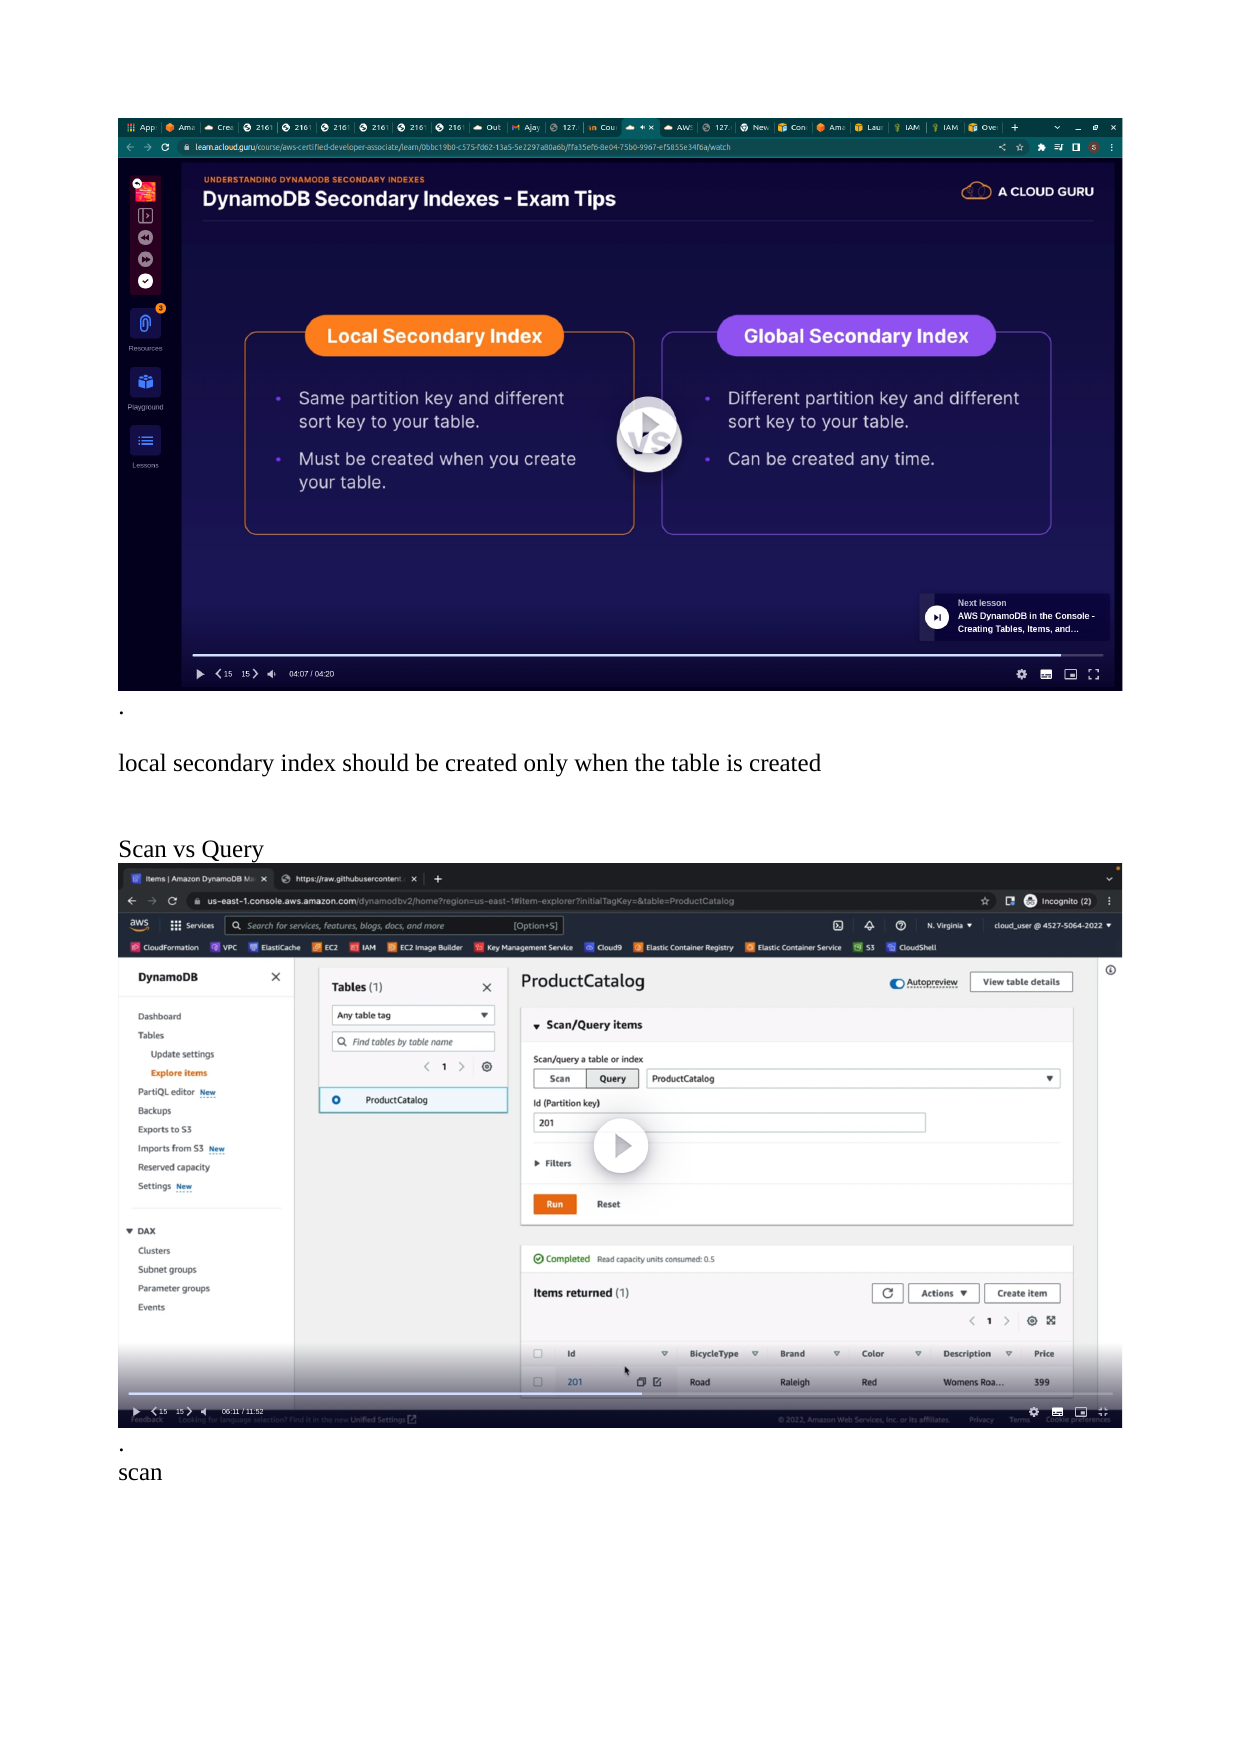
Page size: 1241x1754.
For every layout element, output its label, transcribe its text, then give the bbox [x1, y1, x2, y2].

text Scan vs Query [118, 834, 1122, 863]
picture [118, 118, 1123, 691]
text . [118, 691, 1122, 719]
picture [118, 863, 1123, 1428]
text scan [118, 1457, 1122, 1485]
text . [118, 1428, 1122, 1457]
text local secondary index should be created only when the table is created [118, 748, 1122, 777]
